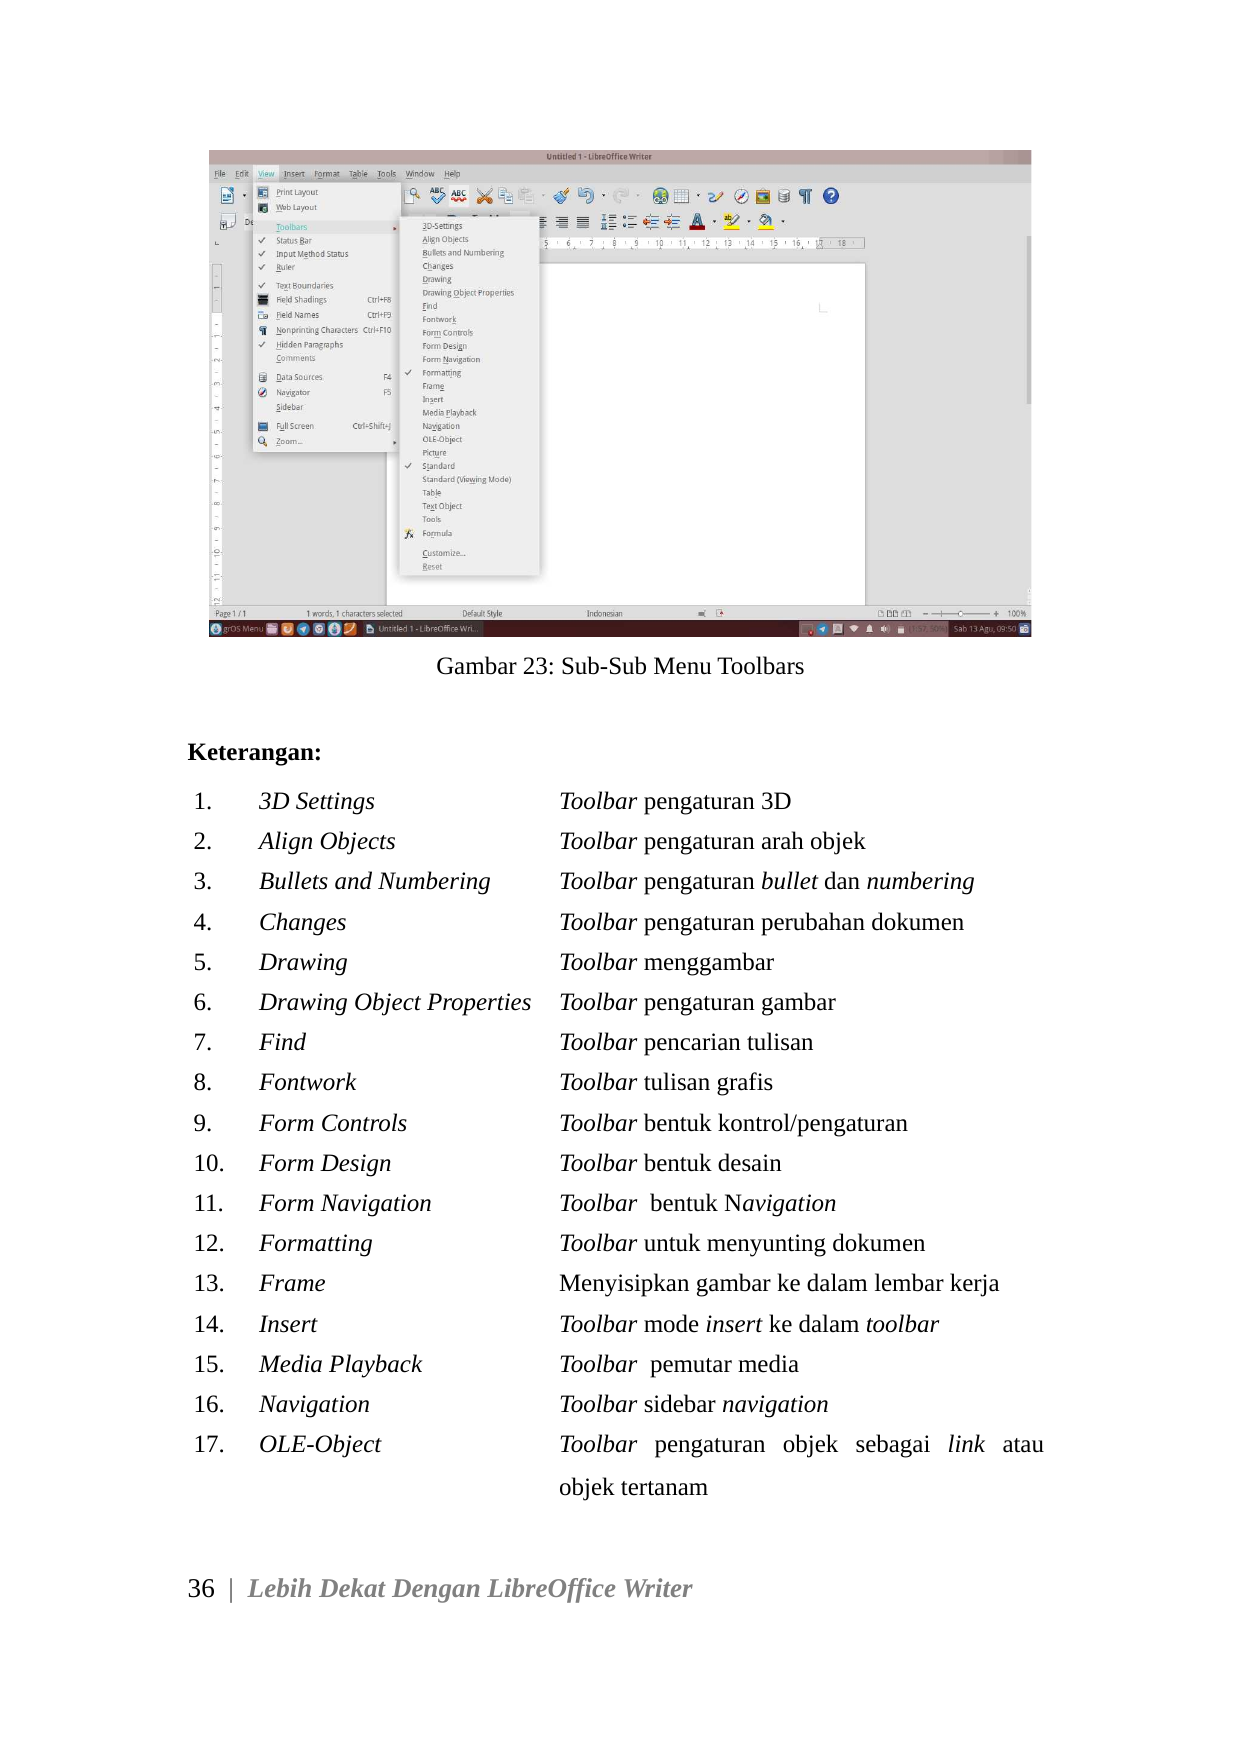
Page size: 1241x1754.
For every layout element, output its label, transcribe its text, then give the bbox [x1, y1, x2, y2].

table_cell Menyisipkan gambar ke dalam lembar kerja [553, 1263, 1050, 1303]
table_cell Toolbar bentuk kontrol/pengaturan [553, 1102, 1050, 1142]
table_cell Toolbar pencarian tulisan [553, 1022, 1050, 1062]
table_cell Toolbar pengaturan arah objek [553, 821, 1050, 861]
table_cell 2. [188, 821, 253, 861]
text Keterangan: [187, 737, 1053, 766]
table_cell Form Navigation [253, 1183, 553, 1223]
table_cell Toolbar untuk menyunting dokumen [553, 1223, 1050, 1263]
table_cell Media Playback [253, 1343, 553, 1383]
table_cell 15. [188, 1343, 253, 1383]
table_cell 8. [188, 1062, 253, 1102]
table_cell 13. [188, 1263, 253, 1303]
table_cell 10. [188, 1142, 253, 1182]
table_cell Changes [253, 901, 553, 941]
table_cell 3. [188, 861, 253, 901]
table_cell Find [253, 1022, 553, 1062]
table_cell Form Design [253, 1142, 553, 1182]
table_cell Toolbar bentuk Navigation [553, 1183, 1050, 1223]
table_cell Toolbar pengaturan perubahan dokumen [553, 901, 1050, 941]
table_cell Toolbar pemutar media [553, 1343, 1050, 1383]
table_cell 9. [188, 1102, 253, 1142]
table_cell Fontwork [253, 1062, 553, 1102]
table_cell 17. [188, 1424, 253, 1507]
table_cell Toolbar tulisan grafis [553, 1062, 1050, 1102]
table_cell Form Controls [253, 1102, 553, 1142]
table_cell Navigation [253, 1384, 553, 1424]
table_cell Toolbar pengaturan bullet dan numbering [553, 861, 1050, 901]
table_cell Frame [253, 1263, 553, 1303]
table_cell Insert [253, 1303, 553, 1343]
table_cell Drawing [253, 941, 553, 981]
table_cell 5. [188, 941, 253, 981]
table_cell 12. [188, 1223, 253, 1263]
table_cell 14. [188, 1303, 253, 1343]
table_cell Toolbar mode insert ke dalam toolbar [553, 1303, 1050, 1343]
table_cell 11. [188, 1183, 253, 1223]
table_cell Toolbar menggambar [553, 941, 1050, 981]
table_cell Drawing Object Properties [253, 981, 553, 1022]
picture [209, 150, 1032, 637]
table_cell 7. [188, 1022, 253, 1062]
table_header Toolbar pengaturan 3D [553, 780, 1050, 821]
table_cell 6. [188, 981, 253, 1022]
table_cell Toolbar bentuk desain [553, 1142, 1050, 1182]
table_cell Toolbar sidebar navigation [553, 1384, 1050, 1424]
table_cell Bullets and Numbering [253, 861, 553, 901]
table_cell Toolbar pengaturan objek sebagai link atau objek tertanam [553, 1424, 1050, 1507]
table_header 1. [188, 780, 253, 821]
table_cell 4. [188, 901, 253, 941]
table_cell Toolbar pengaturan gambar [553, 981, 1050, 1022]
table_cell Align Objects [253, 821, 553, 861]
text Gambar 23: Sub-Sub Menu Toolbars [187, 150, 1053, 680]
table_header 3D Settings [253, 780, 553, 821]
table_cell Formatting [253, 1223, 553, 1263]
table_cell 16. [188, 1384, 253, 1424]
table_cell OLE-Object [253, 1424, 553, 1507]
